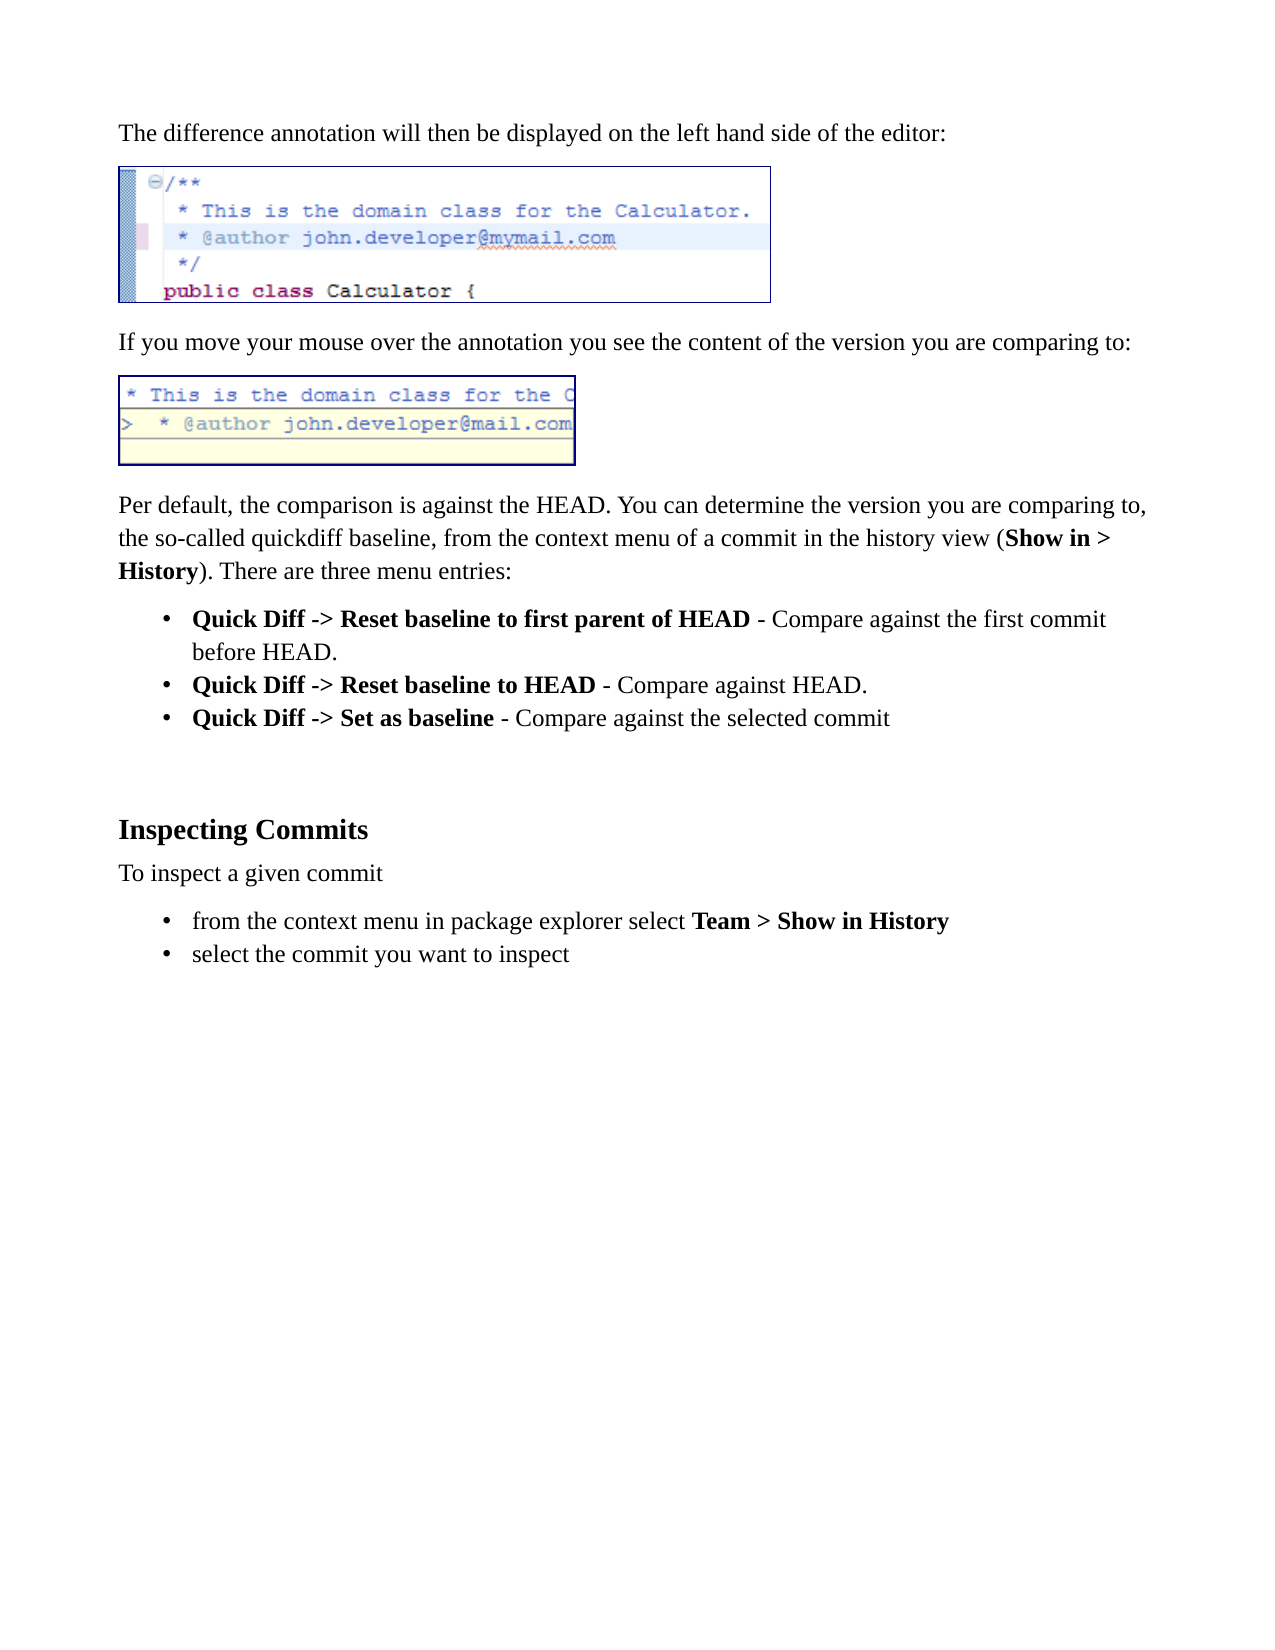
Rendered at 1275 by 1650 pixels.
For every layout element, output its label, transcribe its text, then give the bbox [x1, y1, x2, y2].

text Per default, the comparison is against the HEAD. You can determine the version you are comparing to, the so-called quickdiff baseline, from the context menu of a commit in the history view (Show in > History). There are three menu entries: [118, 490, 1157, 585]
list Quick Diff -> Set as baseline - Compare against the selected commit [162, 703, 1157, 731]
subtitle Inspecting Commits [118, 812, 1157, 846]
list Quick Diff -> Reset baseline to first parent of HEAD - Compare against the first commit before HEAD. [162, 604, 1157, 665]
text The difference annotation will then be displayed on the left hand side of the editor: [118, 118, 1157, 147]
list Quick Diff -> Reset baseline to HEAD - Compare against HEAD. [162, 670, 1157, 698]
picture [120, 167, 770, 302]
list from the context menu in package explorer select Team > Show in History [162, 906, 1157, 935]
text To inspect a given commit [118, 858, 1157, 887]
text If you move your mouse over the annotation you see the content of the version you are comparing to: [118, 327, 1157, 356]
picture [120, 377, 574, 464]
list select the commit you want to inspect [162, 939, 1157, 968]
